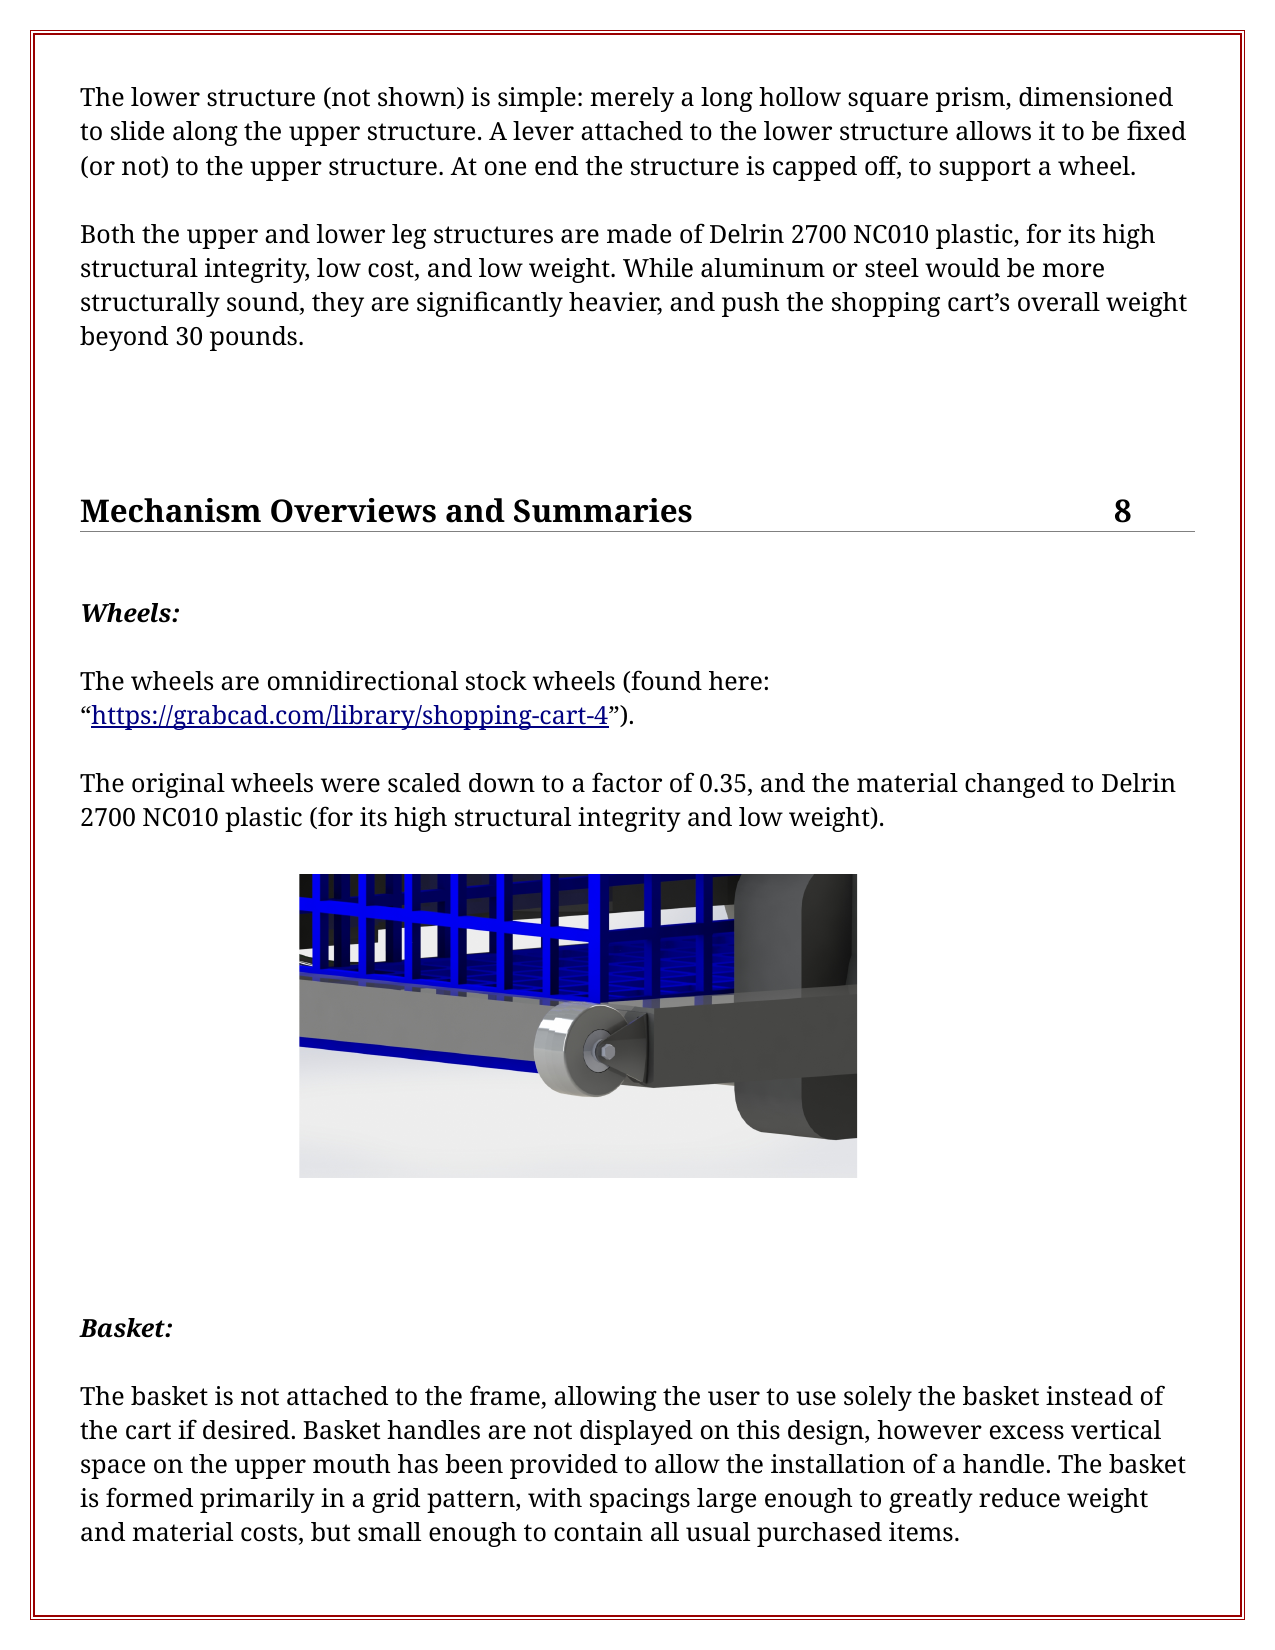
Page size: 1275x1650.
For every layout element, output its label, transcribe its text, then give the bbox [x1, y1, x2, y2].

text The basket is not attached to the frame, allowing the user to use solely the basket instead of the cart if desired. Basket handles are not displayed on this design, however excess vertical space on the upper mouth has been provided to allow the installation of a handle. The basket is formed primarily in a grid pattern, with spacings large enough to greatly reduce weight and material costs, but small enough to contain all usual purchased items. [80, 1379, 1195, 1549]
text Mechanism Overviews and Summaries 8 [80, 489, 1195, 531]
text The original wheels were scaled down to a factor of 0.35, and the material changed to Delrin 2700 NC010 plastic (for its high structural integrity and low weight). [80, 766, 1195, 834]
text Wheels: [80, 595, 1195, 629]
picture [299, 874, 858, 1178]
text Basket: [80, 1311, 1195, 1344]
text The lower structure (not shown) is simple: merely a long hollow square prism, dimensioned to slide along the upper structure. A lever attached to the lower structure allows it to be fixed (or not) to the upper structure. At one end the structure is capped off, to support a wheel. [80, 80, 1195, 182]
text Both the upper and lower leg structures are made of Delrin 2700 NC010 plastic, for its high structural integrity, low cost, and low weight. While aluminum or steel would be more structurally sound, they are significantly heavier, and push the shopping cart’s overall weight beyond 30 pounds. [80, 216, 1195, 352]
text The wheels are omnidirectional stock wheels (found here: “https://grabcad.com/library/shopping-cart-4”). [80, 663, 1195, 731]
